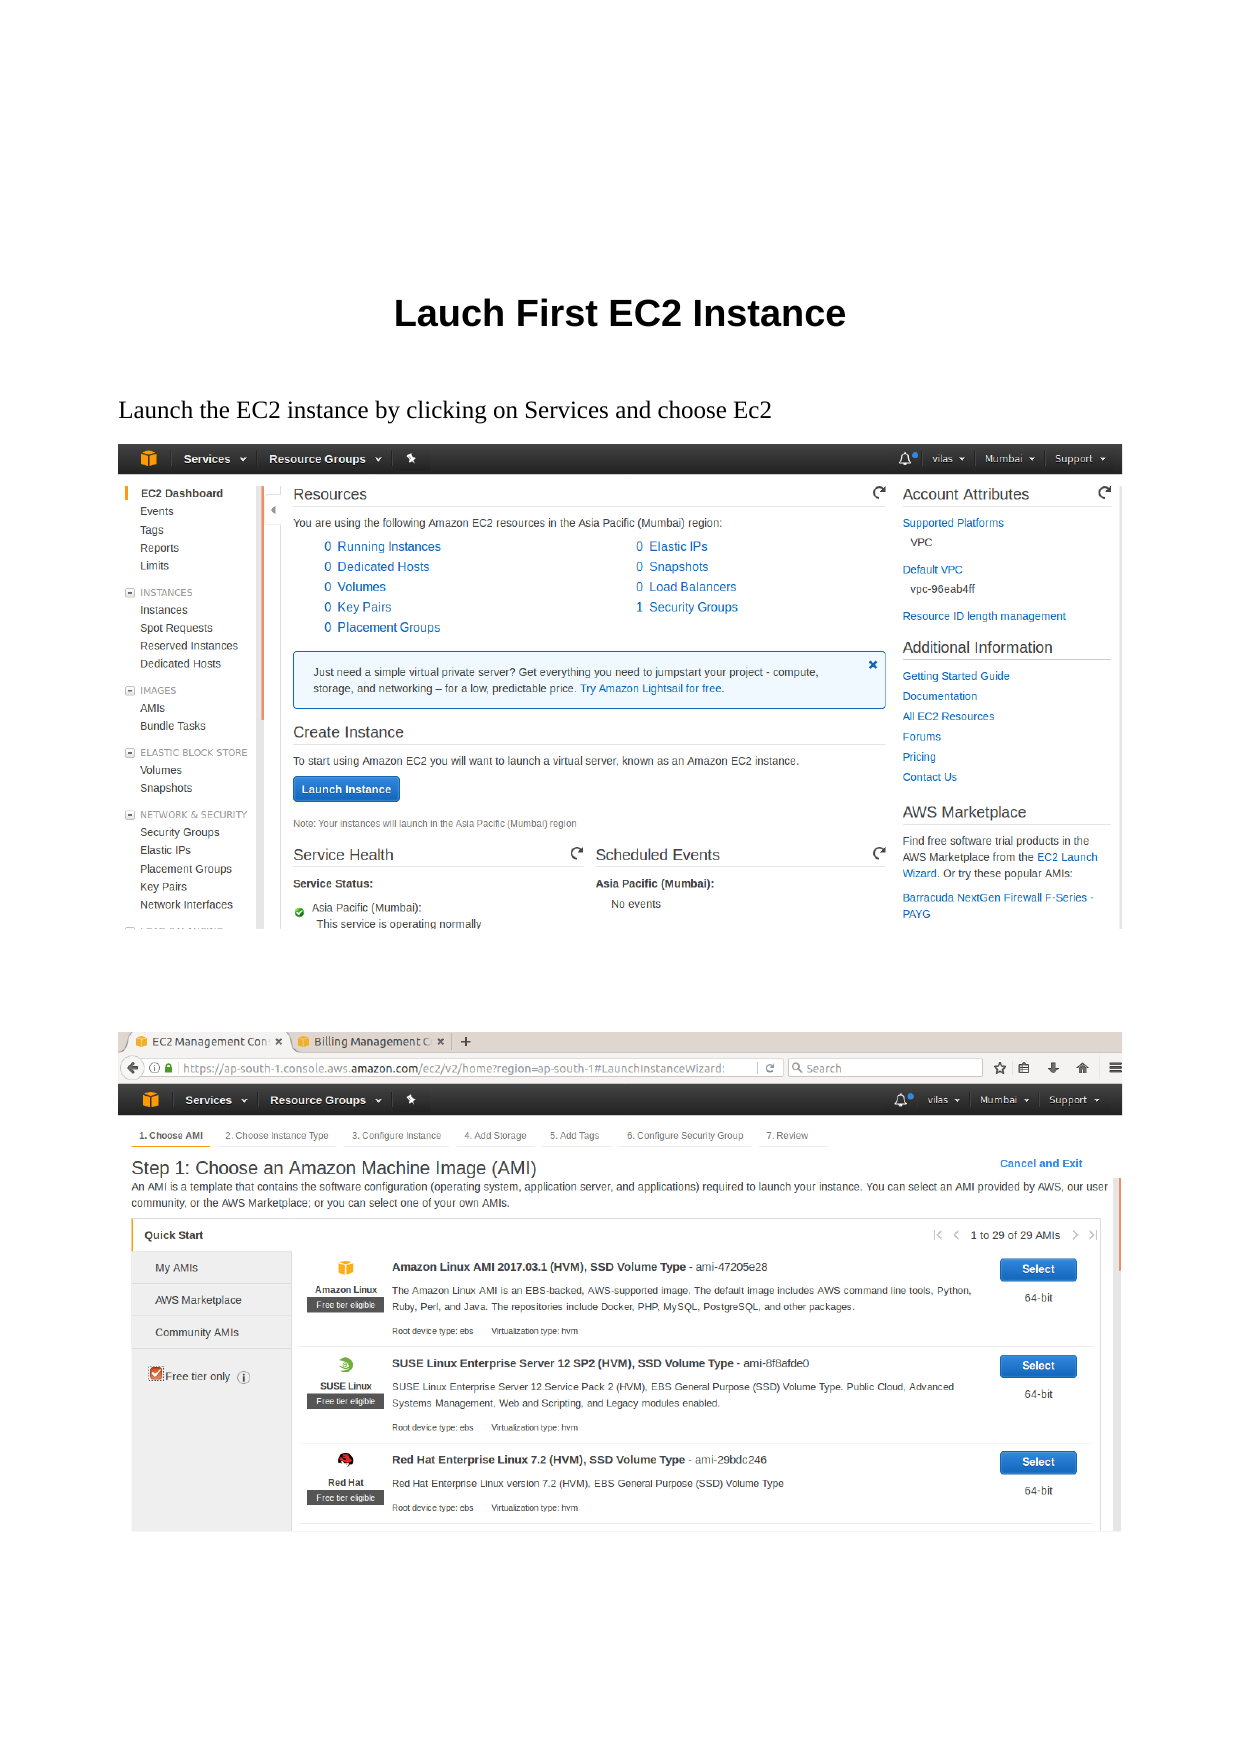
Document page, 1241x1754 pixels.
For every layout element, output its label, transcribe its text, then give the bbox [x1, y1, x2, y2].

text Launch the EC2 instance by clicking on Services and choose Ec2 [118, 396, 1122, 424]
picture [118, 444, 1123, 929]
subtitle Lauch First EC2 Instance [118, 290, 1122, 334]
picture [118, 1032, 1123, 1555]
